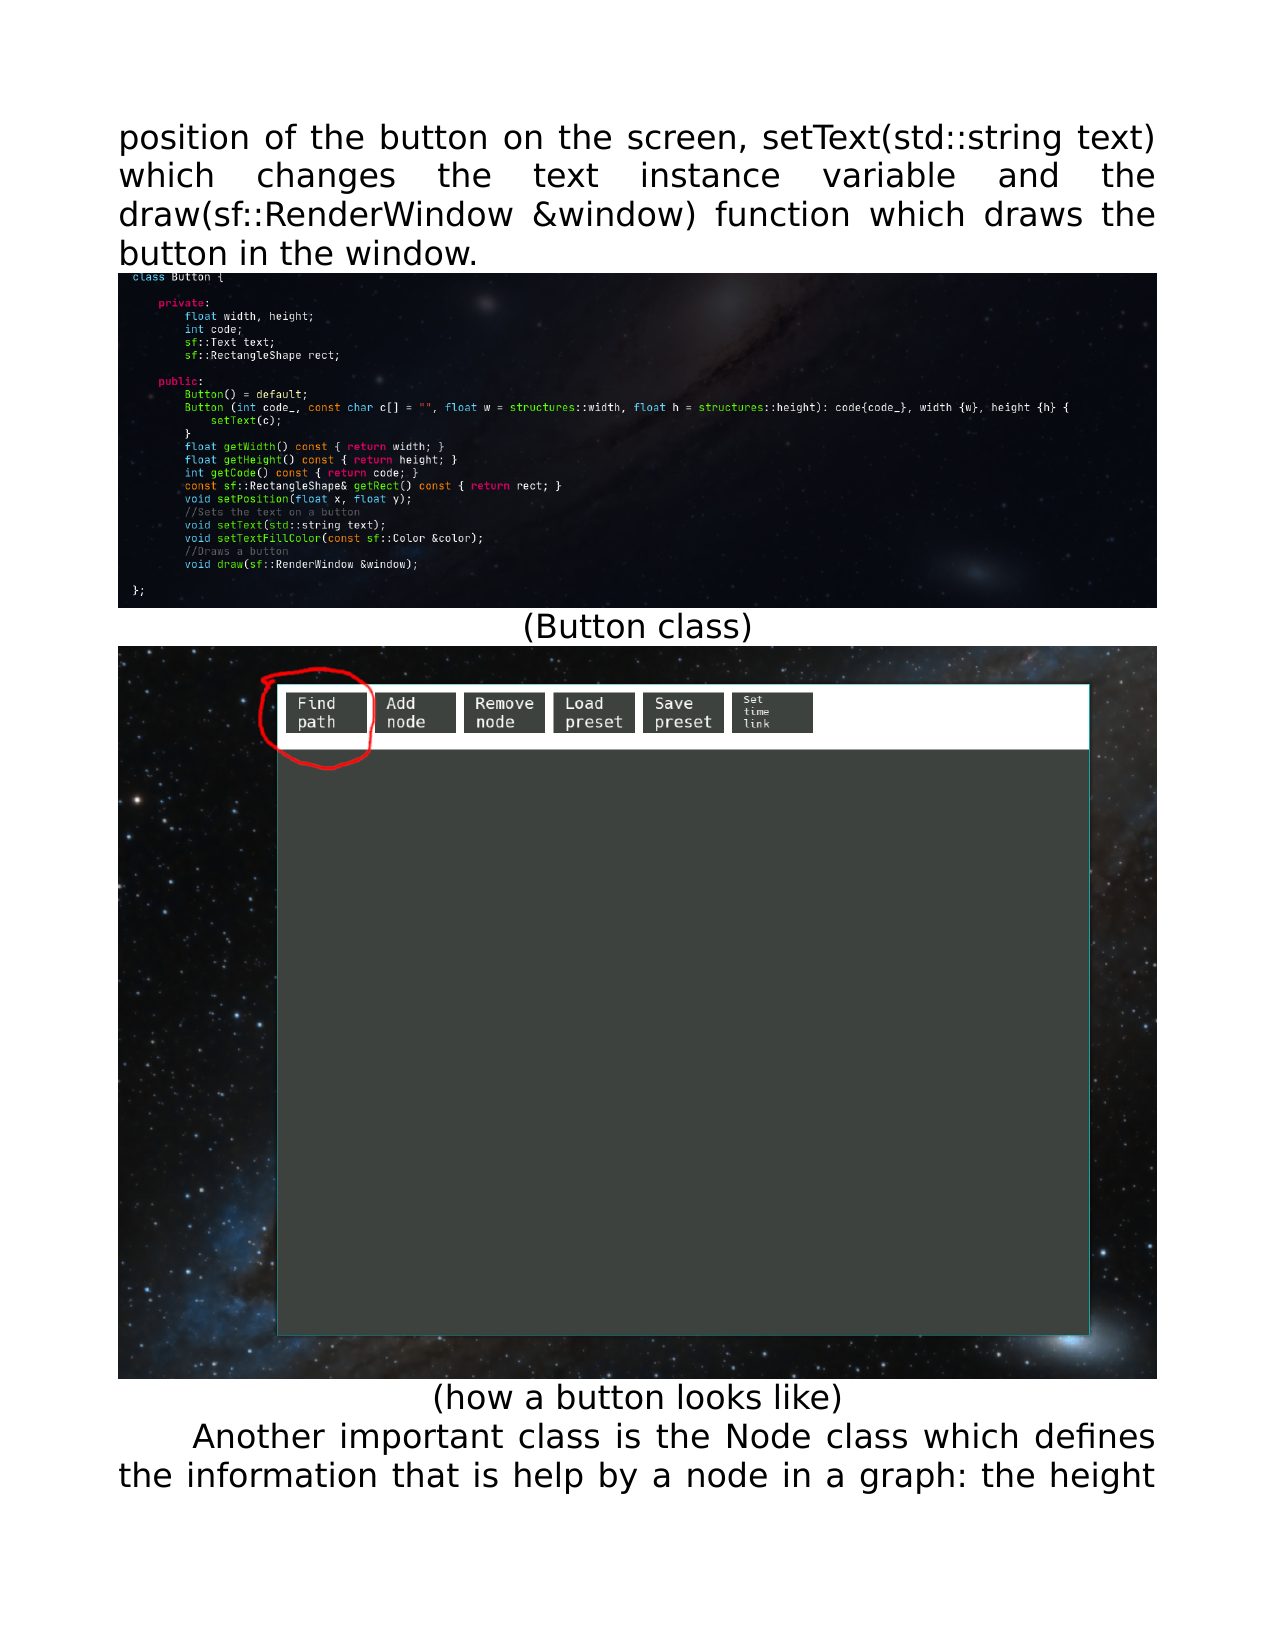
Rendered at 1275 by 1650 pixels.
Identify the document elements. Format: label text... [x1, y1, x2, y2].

text (how a button looks like) [118, 1379, 1157, 1418]
picture [118, 273, 1157, 608]
text Another important class is the Node class which defines the information that is help by a node in a graph: the height [118, 1418, 1157, 1495]
picture [118, 646, 1157, 1379]
text position of the button on the screen, setText(std::string text) which changes the text instance variable and the draw(sf::RenderWindow &window) function which draws the button in the window. [118, 118, 1157, 273]
text (Button class) [118, 608, 1157, 646]
